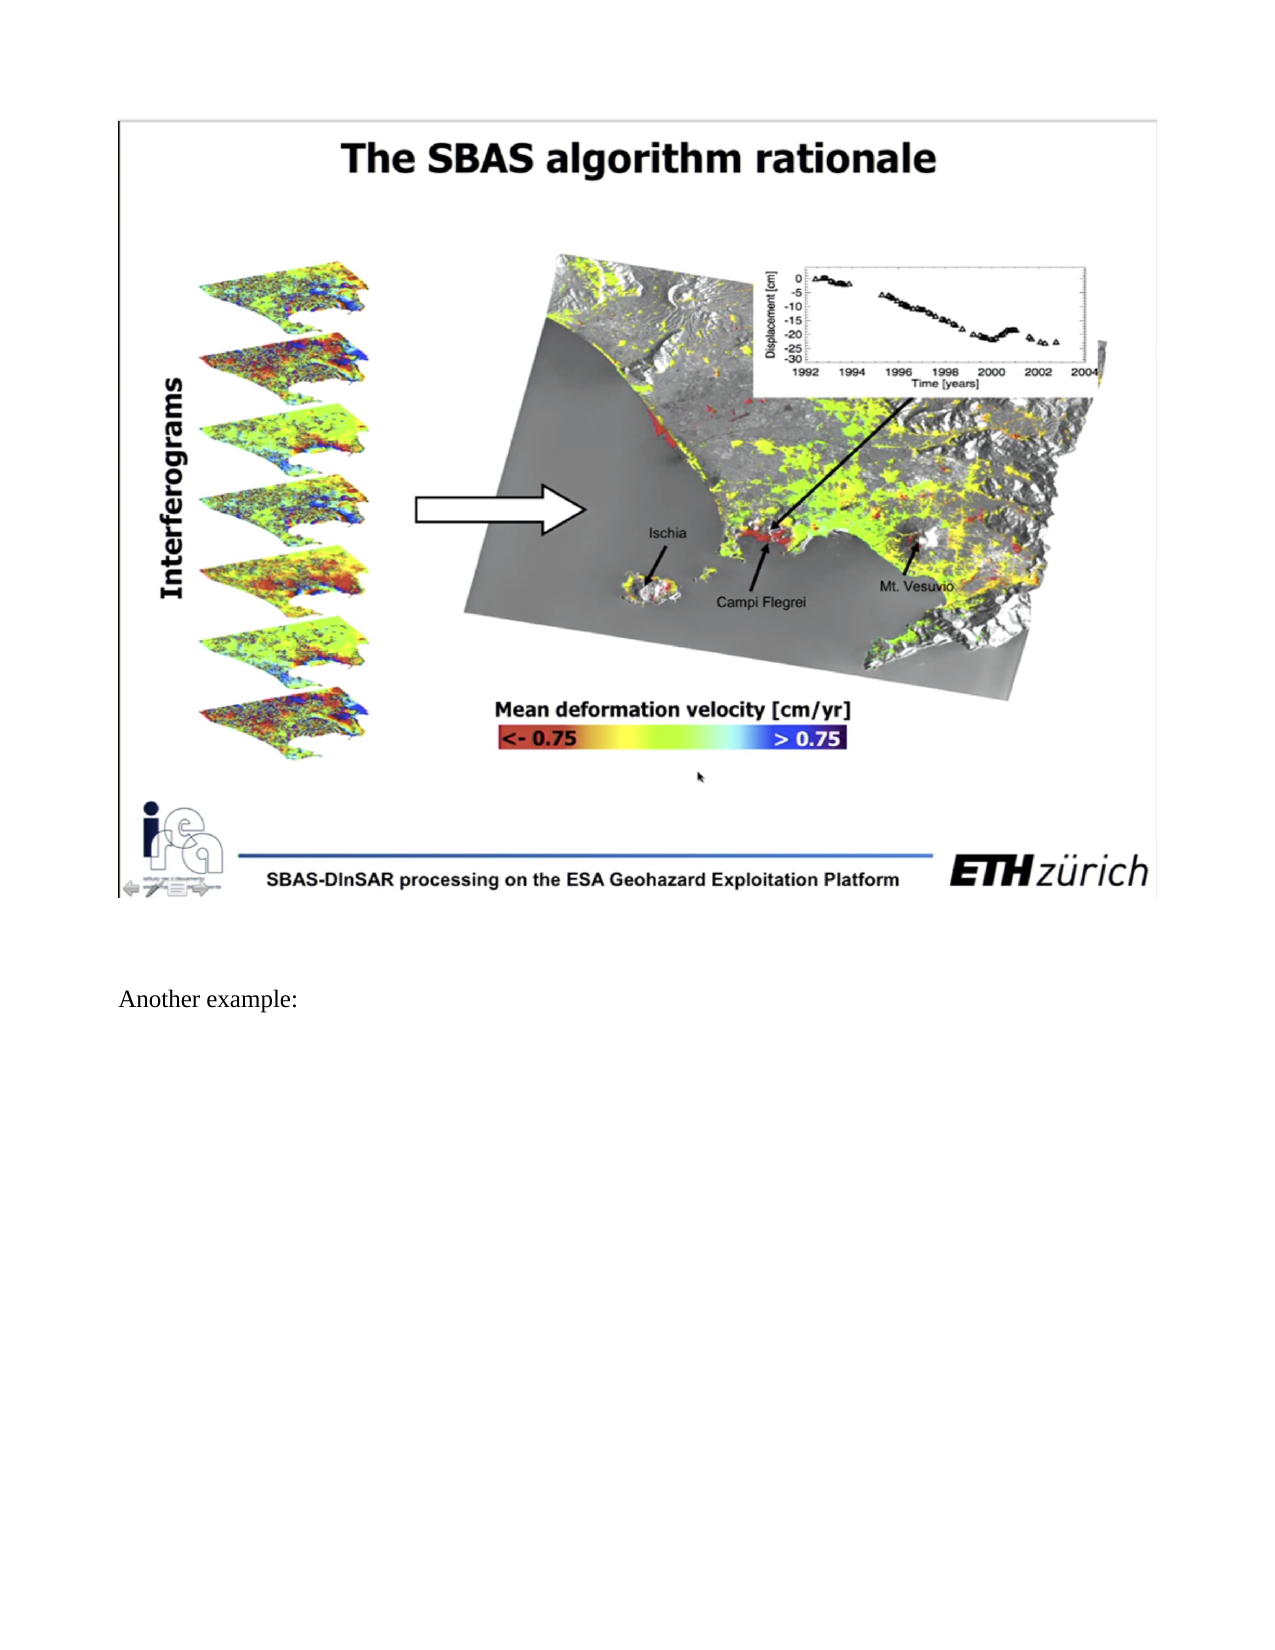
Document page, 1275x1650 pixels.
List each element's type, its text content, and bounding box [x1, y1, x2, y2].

picture [118, 118, 1157, 898]
text Another example: [118, 984, 1157, 1013]
